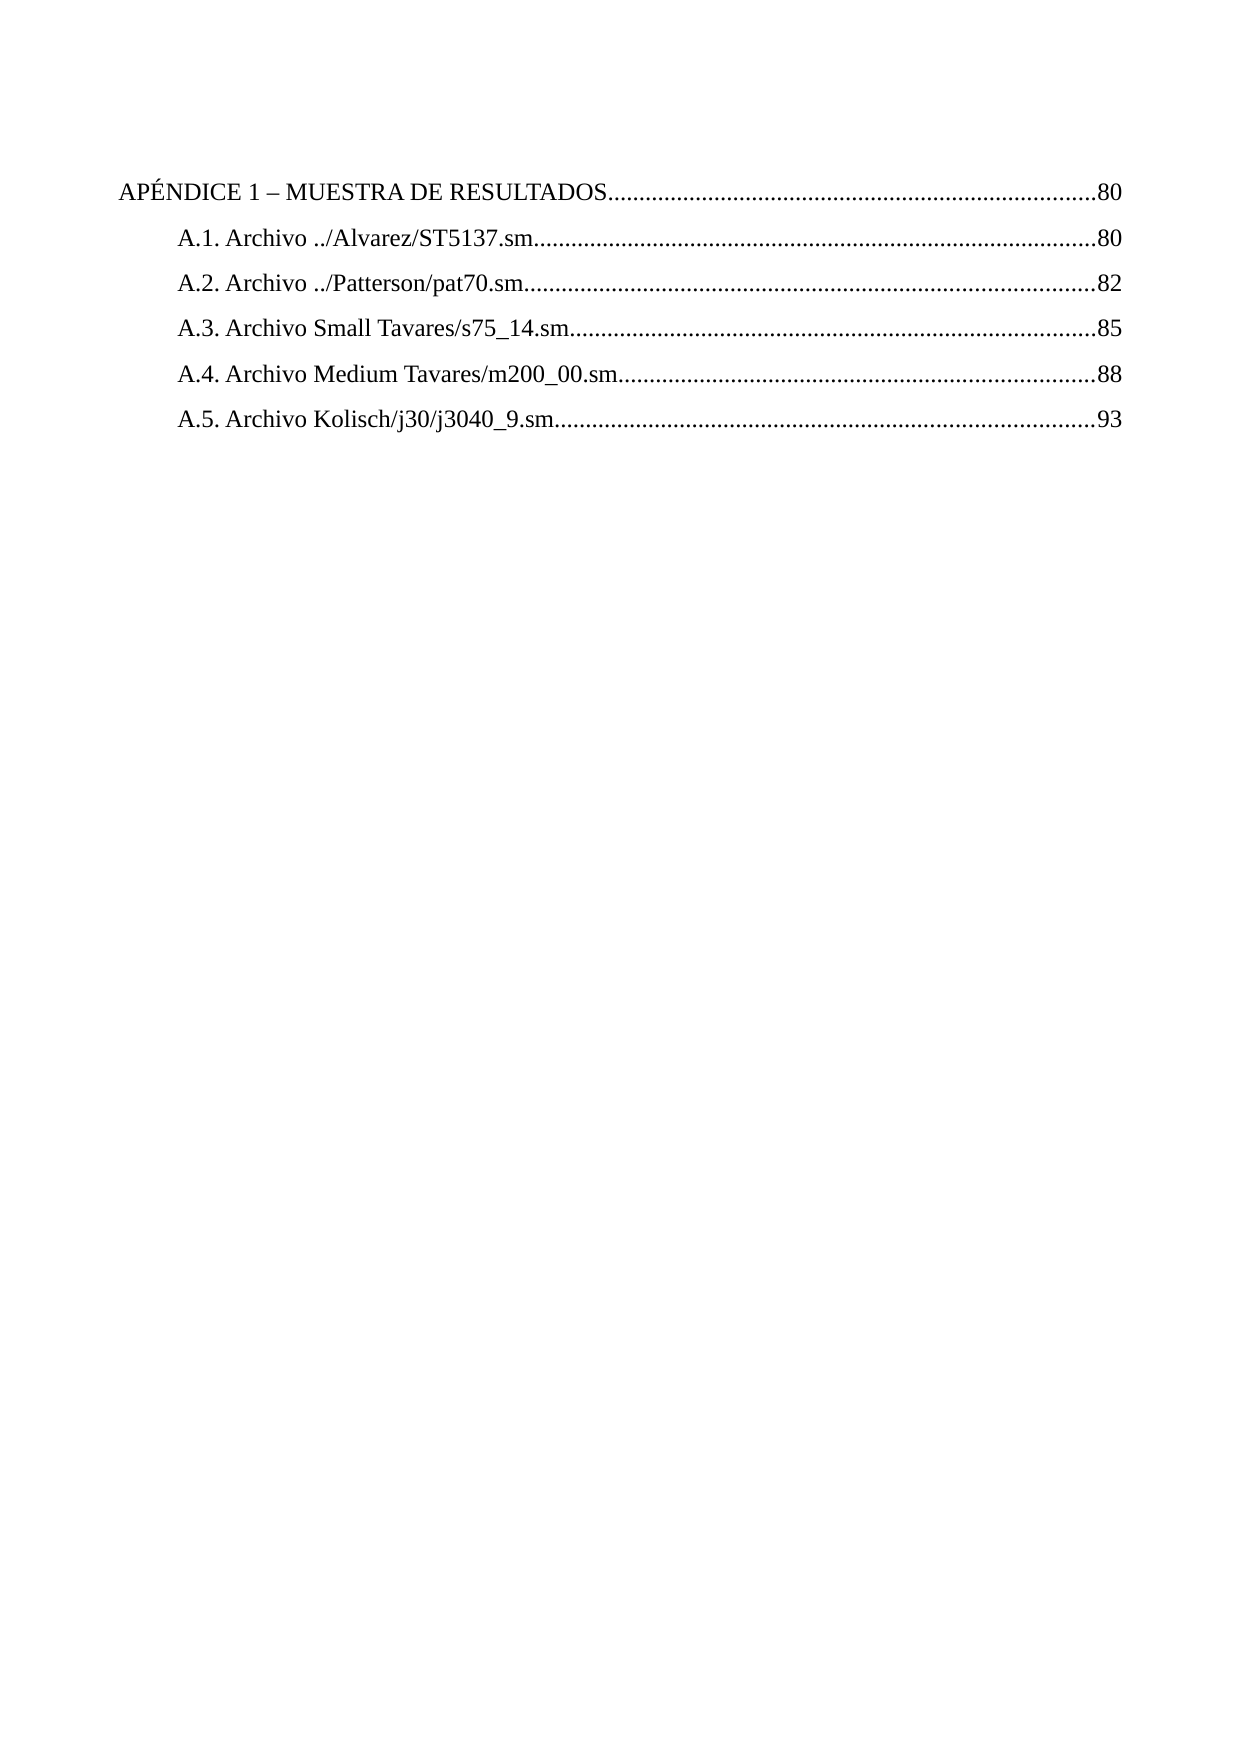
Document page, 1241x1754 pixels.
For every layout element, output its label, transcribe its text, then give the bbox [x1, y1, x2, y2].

text A.3. Archivo Small Tavares/s75_14.sm 85 [177, 313, 1122, 342]
text A.4. Archivo Medium Tavares/m200_00.sm 88 [177, 359, 1122, 388]
text A.5. Archivo Kolisch/j30/j3040_9.sm 93 [177, 404, 1122, 433]
text A.2. Archivo ../Patterson/pat70.sm 82 [177, 268, 1122, 297]
text A.1. Archivo ../Alvarez/ST5137.sm 80 [177, 223, 1122, 251]
text APÉNDICE 1 – MUESTRA DE RESULTADOS 80 [118, 177, 1122, 206]
